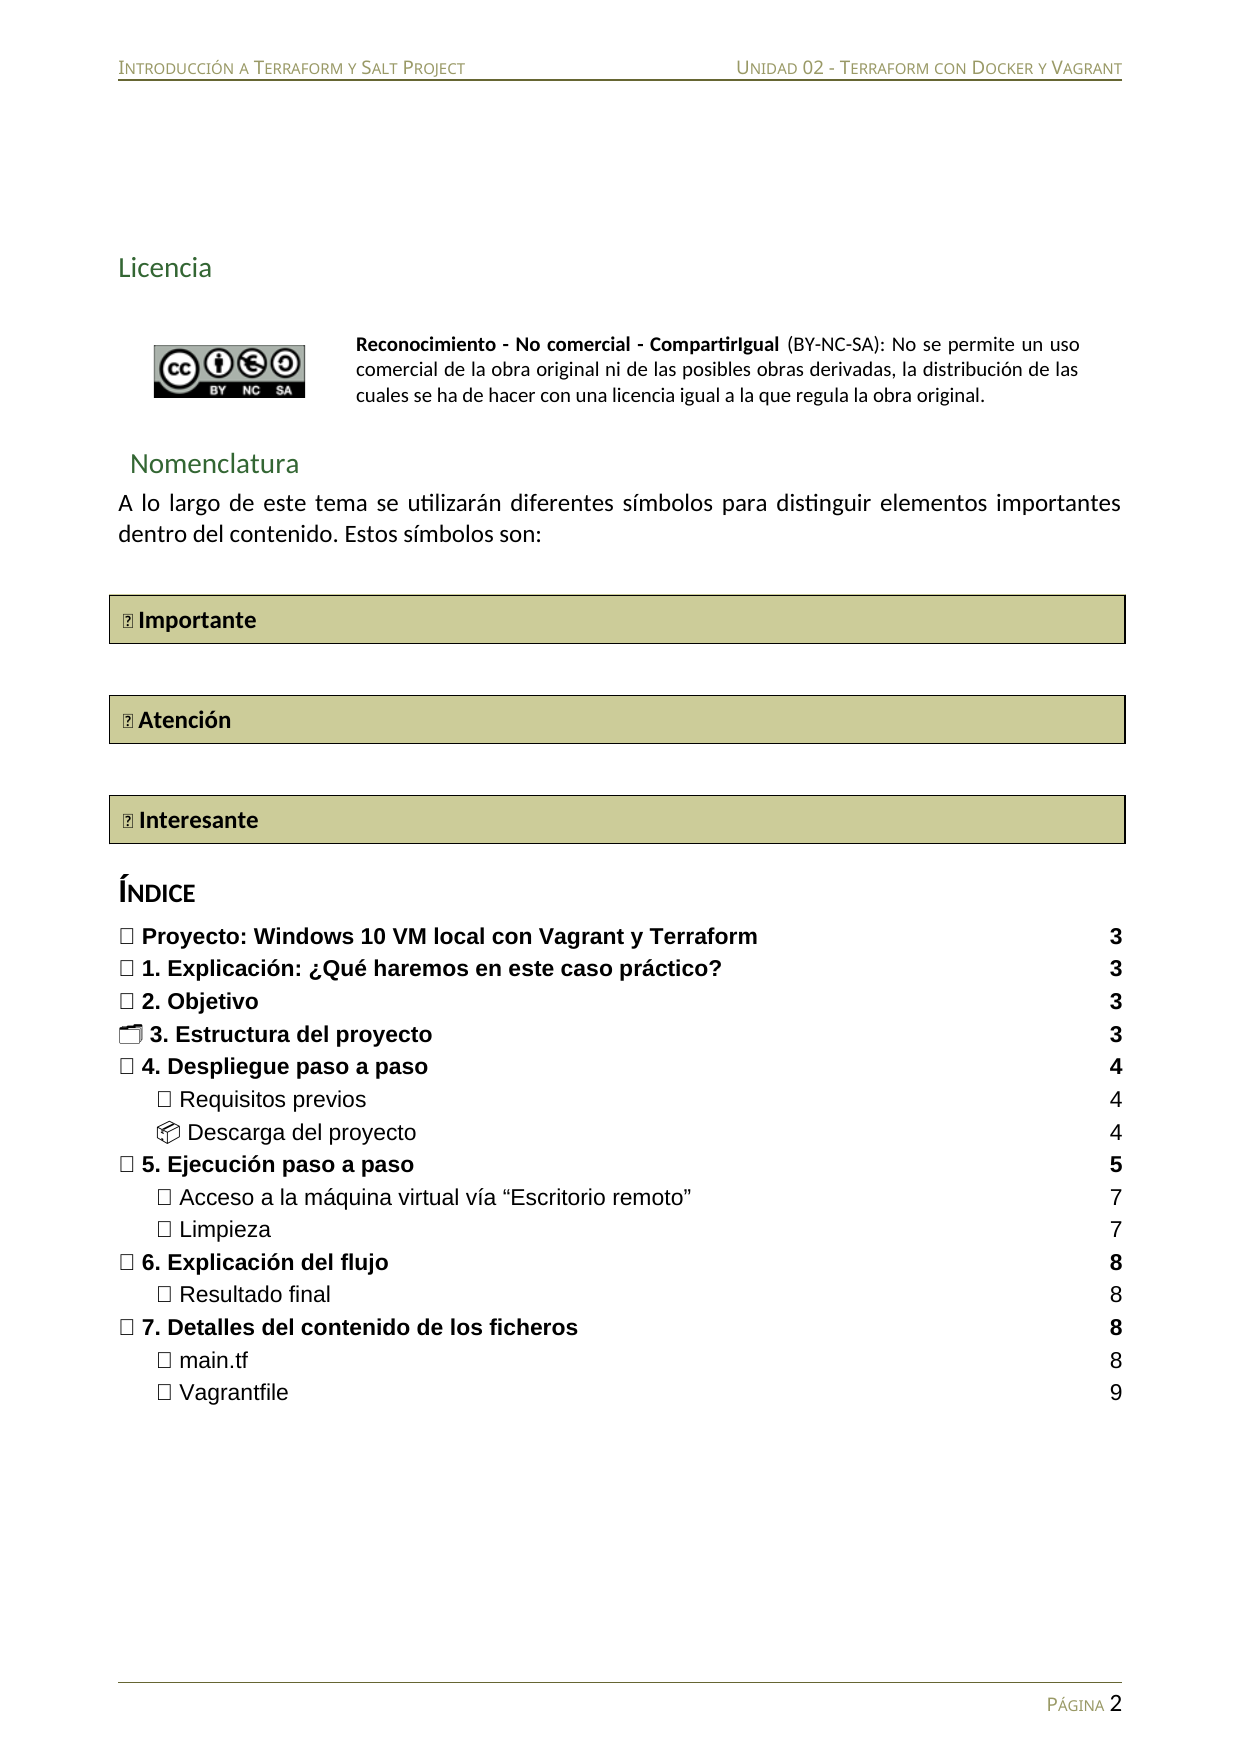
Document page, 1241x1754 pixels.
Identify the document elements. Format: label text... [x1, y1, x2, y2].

text A lo largo de este tema se utilizarán diferentes símbolos para distinguir elementos importantes dentro del contenido. Estos símbolos son: [118, 488, 1122, 549]
text 🧠 6. Explicación del flujo 8 [118, 1249, 1122, 1275]
text ❕ Atención [110, 696, 1124, 743]
text 📄 Vagrantfile 9 [156, 1379, 1122, 1406]
text Licencia [118, 249, 1122, 284]
text 📄 main.tf 8 [156, 1347, 1122, 1373]
text 🗂️ 3. Estructura del proyecto 3 [118, 1021, 1122, 1047]
text 🧼 Limpieza 7 [156, 1216, 1122, 1243]
text 📘 1. Explicación: ¿Qué haremos en este caso práctico? 3 [118, 955, 1122, 982]
text Nomenclatura [118, 446, 1122, 481]
text 🎯 2. Objetivo 3 [118, 988, 1122, 1014]
text Índice [118, 869, 1122, 910]
text ✅ Requisitos previos 4 [156, 1086, 1122, 1112]
text 💬 Interesante [110, 796, 1124, 843]
picture [153, 345, 306, 398]
text 📖 Importante [110, 596, 1124, 643]
text 📦 Descarga del proyecto 4 [156, 1118, 1122, 1145]
text Reconocimiento - No comercial - CompartirIgual (BY-NC-SA): No se permite un uso comercial de la obra original ni de las posibles obras derivadas, la distribución de las cuales se ha de hacer con una licencia igual a la que regula la obra original. [159, 331, 1080, 407]
text 📄 7. Detalles del contenido de los ficheros 8 [118, 1314, 1122, 1340]
text 🧩 Resultado final 8 [156, 1281, 1122, 1308]
text 🚀 4. Despliegue paso a paso 4 [118, 1053, 1122, 1079]
text 🚀 5. Ejecución paso a paso 5 [118, 1151, 1122, 1177]
text 🔐 Acceso a la máquina virtual vía “Escritorio remoto” 7 [156, 1184, 1122, 1210]
text 🔥 Proyecto: Windows 10 VM local con Vagrant y Terraform 3 [118, 923, 1122, 949]
